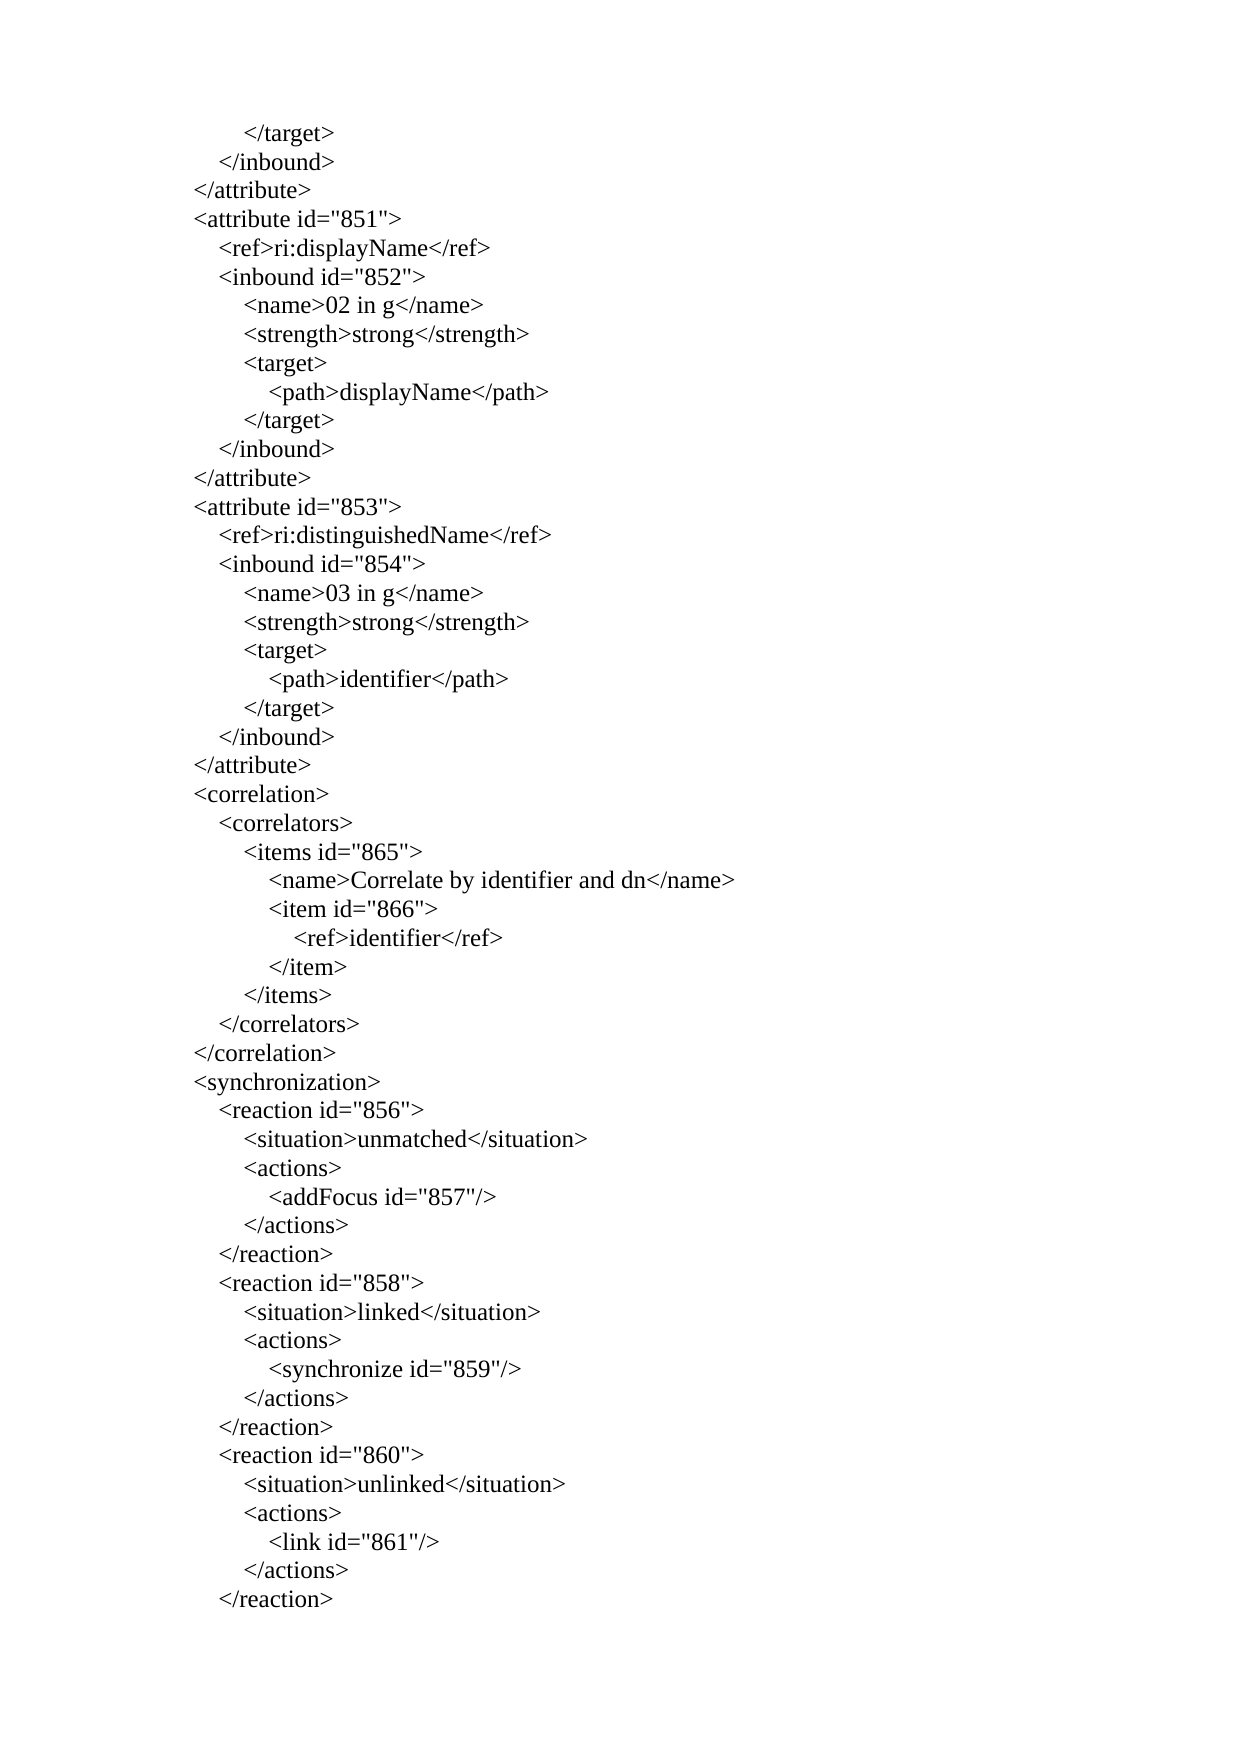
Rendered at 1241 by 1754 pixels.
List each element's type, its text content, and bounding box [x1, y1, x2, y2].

text <inbound id="852"> [118, 262, 1122, 291]
text <reaction id="860"> [118, 1441, 1122, 1469]
text </target> [118, 118, 1122, 147]
text <actions> [118, 1153, 1122, 1182]
text </actions> [118, 1556, 1122, 1584]
text <path>identifier</path> [118, 664, 1122, 693]
text <ref>ri:displayName</ref> [118, 233, 1122, 262]
text <situation>linked</situation> [118, 1297, 1122, 1326]
text </items> [118, 981, 1122, 1009]
text <target> [118, 348, 1122, 377]
text </reaction> [118, 1584, 1122, 1613]
text </inbound> [118, 434, 1122, 463]
text <name>03 in g</name> [118, 578, 1122, 607]
text </reaction> [118, 1239, 1122, 1268]
text <name>Correlate by identifier and dn</name> [118, 866, 1122, 894]
text <actions> [118, 1326, 1122, 1354]
text <synchronize id="859"/> [118, 1354, 1122, 1383]
text <path>displayName</path> [118, 377, 1122, 406]
text <reaction id="858"> [118, 1268, 1122, 1297]
text </attribute> [118, 463, 1122, 492]
text </actions> [118, 1383, 1122, 1412]
text <reaction id="856"> [118, 1096, 1122, 1124]
text <situation>unlinked</situation> [118, 1469, 1122, 1498]
text </actions> [118, 1211, 1122, 1239]
text </inbound> [118, 147, 1122, 176]
text </attribute> [118, 751, 1122, 779]
text </reaction> [118, 1412, 1122, 1441]
text <strength>strong</strength> [118, 607, 1122, 636]
text <item id="866"> [118, 894, 1122, 923]
text </item> [118, 952, 1122, 981]
text <actions> [118, 1498, 1122, 1527]
text </target> [118, 406, 1122, 434]
text <synchronization> [118, 1067, 1122, 1096]
text </target> [118, 693, 1122, 722]
text <ref>identifier</ref> [118, 923, 1122, 952]
text <attribute id="853"> [118, 492, 1122, 521]
text </inbound> [118, 722, 1122, 751]
text <inbound id="854"> [118, 549, 1122, 578]
text </correlators> [118, 1009, 1122, 1038]
text <situation>unmatched</situation> [118, 1124, 1122, 1153]
text <addFocus id="857"/> [118, 1182, 1122, 1211]
text <ref>ri:distinguishedName</ref> [118, 521, 1122, 549]
text <correlation> [118, 779, 1122, 808]
text <target> [118, 636, 1122, 664]
text <strength>strong</strength> [118, 319, 1122, 348]
text </attribute> [118, 176, 1122, 204]
text <name>02 in g</name> [118, 291, 1122, 319]
text </correlation> [118, 1038, 1122, 1067]
text <attribute id="851"> [118, 204, 1122, 233]
text <correlators> [118, 808, 1122, 837]
text <items id="865"> [118, 837, 1122, 866]
text <link id="861"/> [118, 1527, 1122, 1556]
